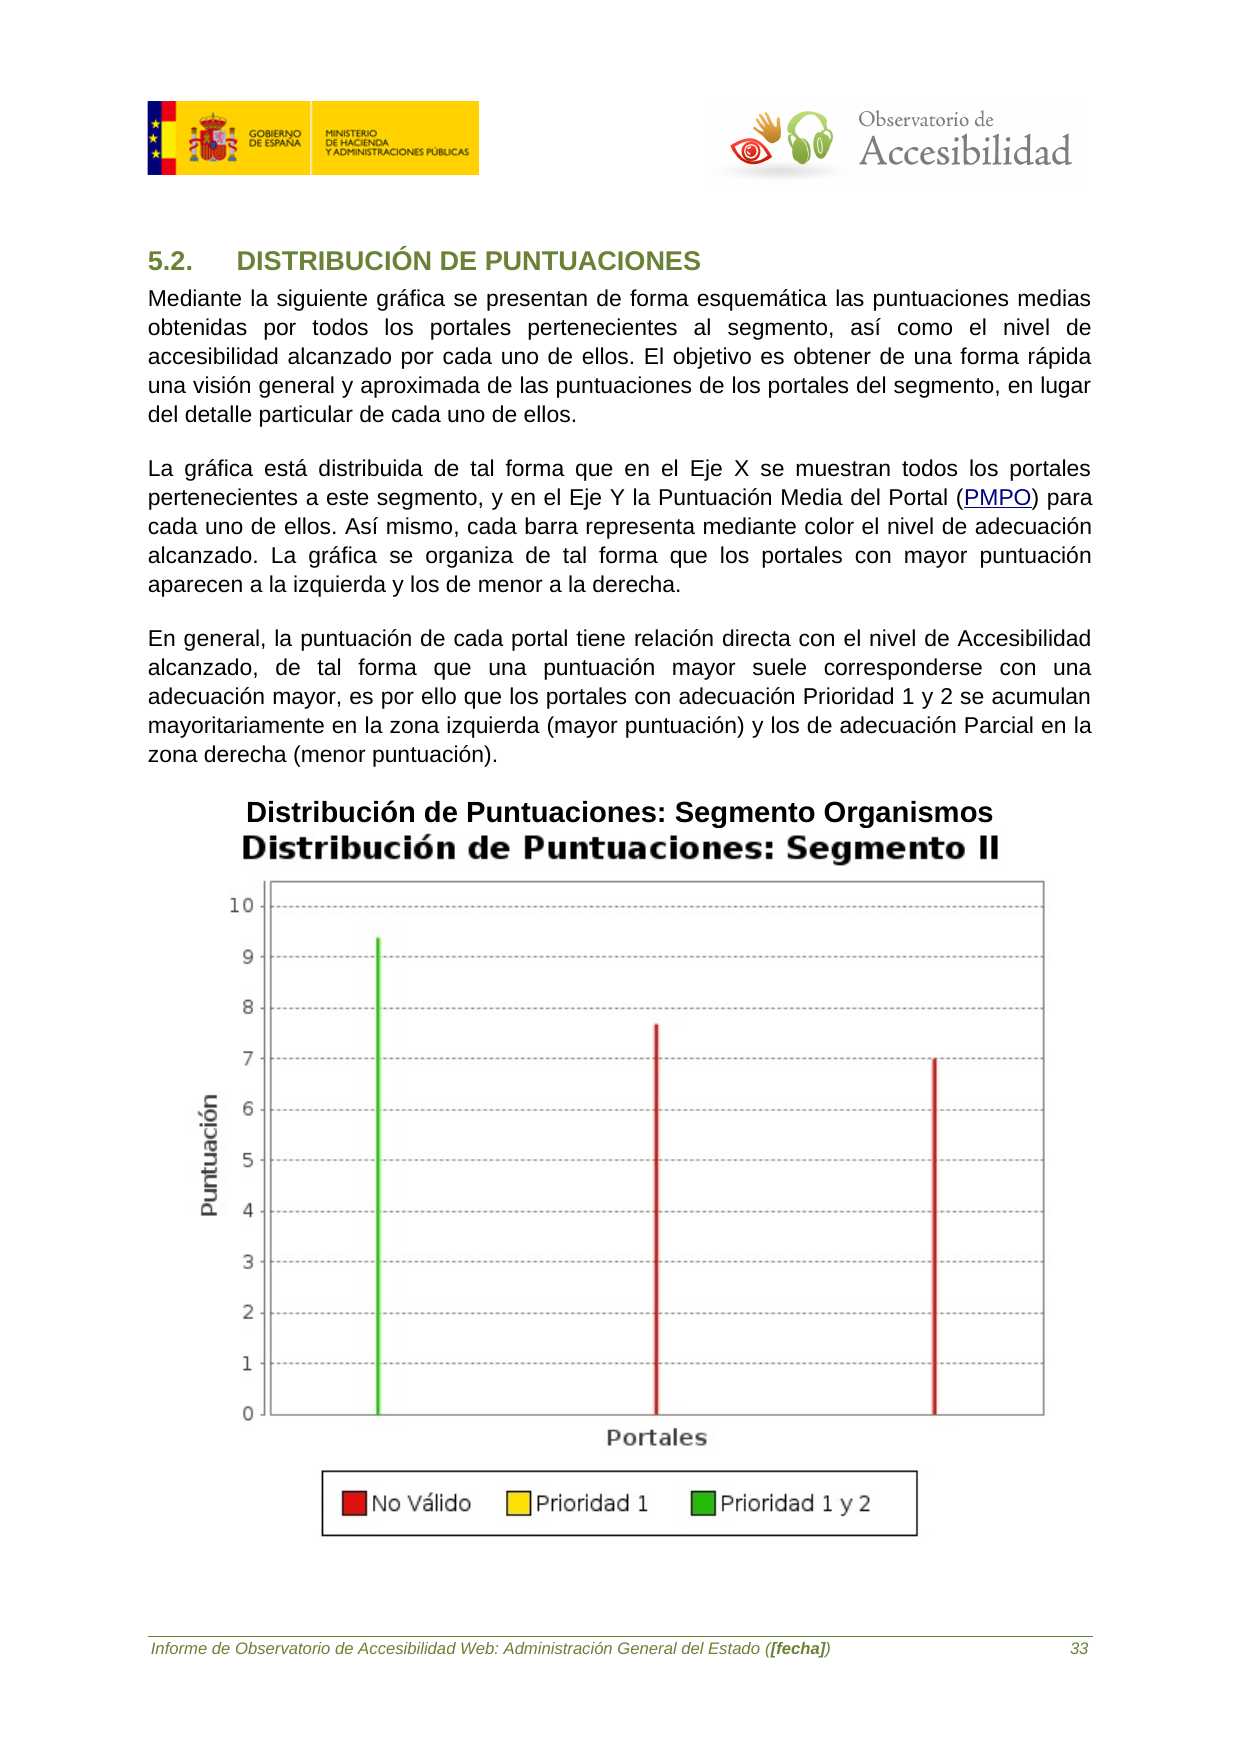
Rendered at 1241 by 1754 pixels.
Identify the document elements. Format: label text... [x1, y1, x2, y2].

subtitle Distribución de puntuaciones [148, 245, 1092, 276]
picture [178, 828, 1062, 1538]
picture [710, 102, 1086, 185]
text En general, la puntuación de cada portal tiene relación directa con el nivel de Accesibilidad alcanzado, de tal forma que una puntuación mayor suele corresponderse con una adecuación mayor, es por ello que los portales con adecuación Prioridad 1 y 2 se acumulan mayoritariamente en la zona izquierda (mayor puntuación) y los de adecuación Parcial en la zona derecha (menor puntuación). [148, 625, 1092, 767]
text Mediante la siguiente gráfica se presentan de forma esquemática las puntuaciones medias obtenidas por todos los portales pertenecientes al segmento, así como el nivel de accesibilidad alcanzado por cada uno de ellos. El objetivo es obtener de una forma rápida una visión general y aproximada de las puntuaciones de los portales del segmento, en lugar del detalle particular de cada uno de ellos. [148, 285, 1092, 427]
text La gráfica está distribuida de tal forma que en el Eje X se muestran todos los portales pertenecientes a este segmento, y en el Eje Y la Puntuación Media del Portal (PMPO) para cada uno de ellos. Así mismo, cada barra representa mediante color el nivel de adecuación alcanzado. La gráfica se organiza de tal forma que los portales con mayor puntuación aparecen a la izquierda y los de menor a la derecha. [148, 455, 1092, 597]
text Distribución de Puntuaciones: Segmento Organismos [148, 795, 1092, 828]
picture [147, 101, 479, 175]
